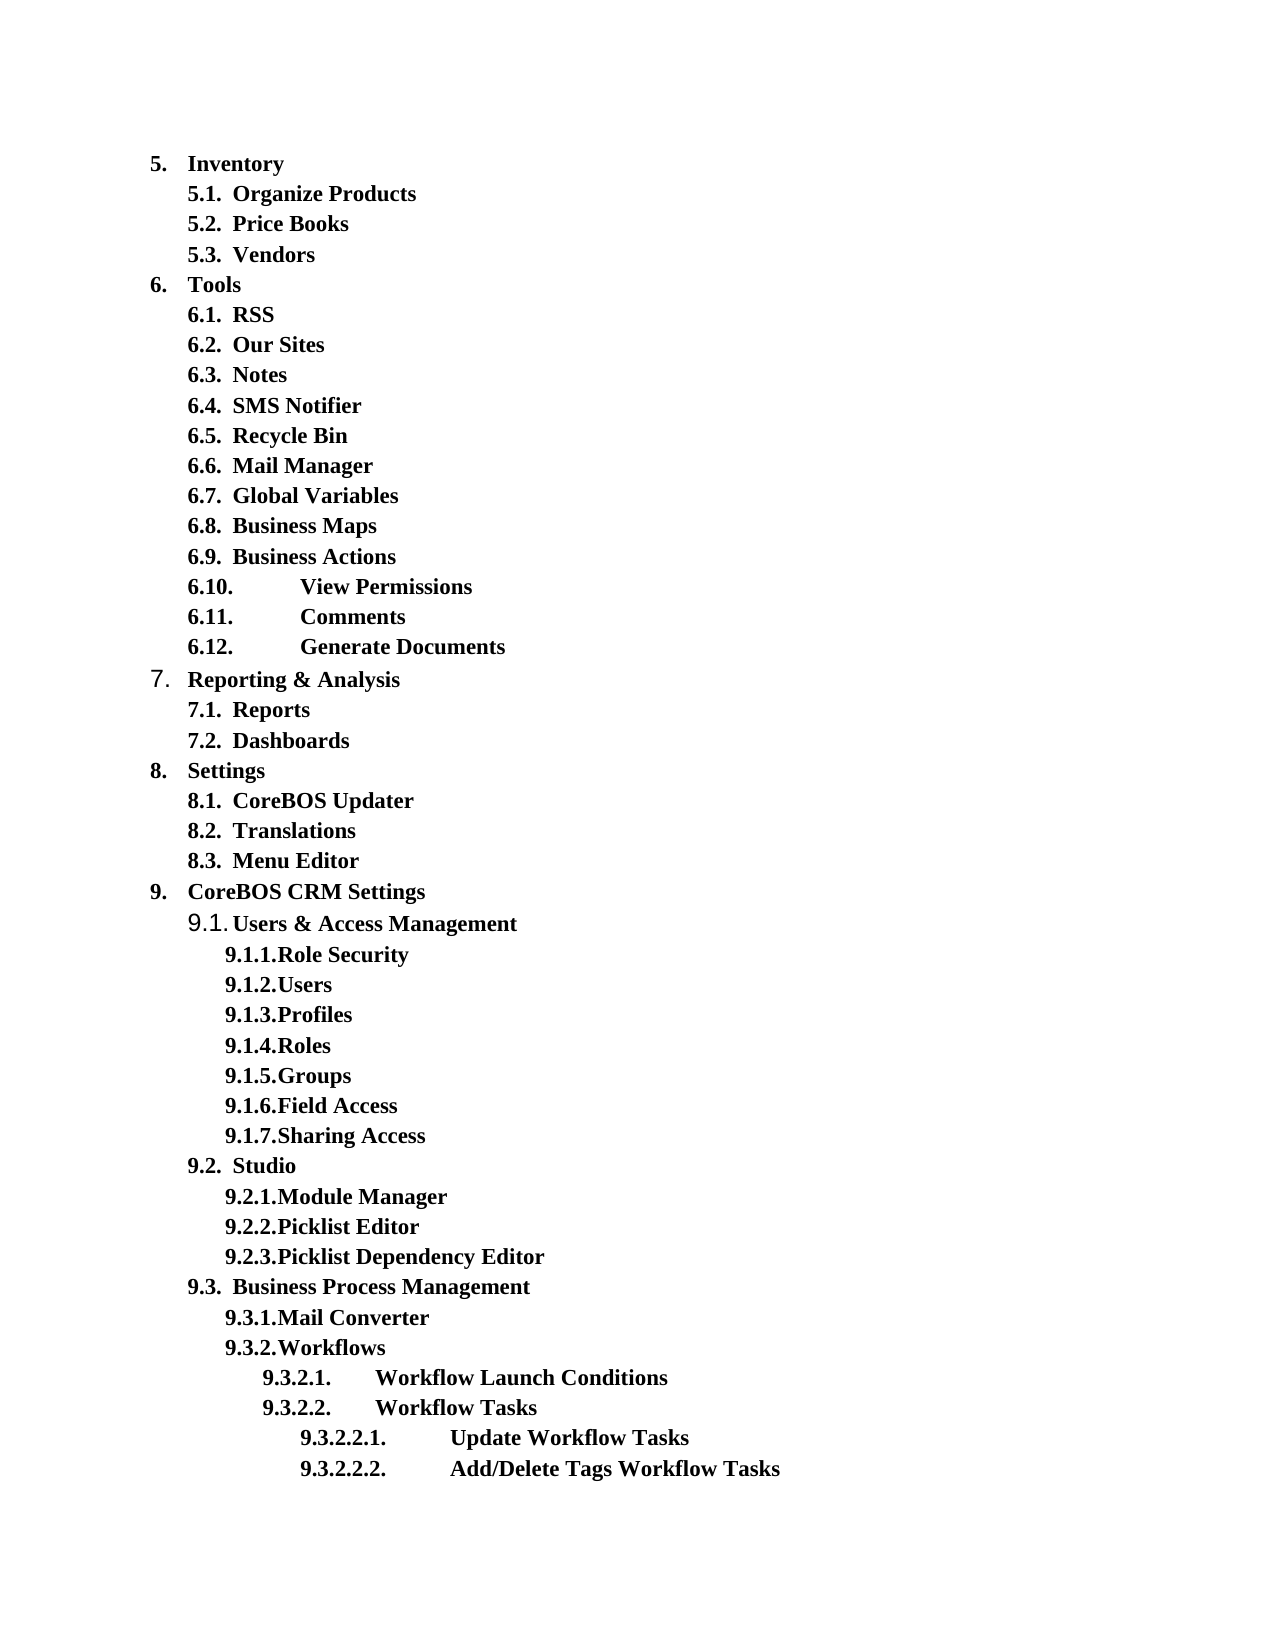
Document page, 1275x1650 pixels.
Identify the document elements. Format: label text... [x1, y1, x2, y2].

list Global Variables [187, 482, 1125, 509]
list Notes [187, 361, 1125, 388]
list Workflows [225, 1334, 1125, 1360]
list Business Maps [187, 512, 1125, 539]
list Users [225, 971, 1125, 998]
list Settings [150, 757, 1125, 783]
list Mail Converter [225, 1303, 1125, 1330]
list Picklist Dependency Editor [225, 1243, 1125, 1269]
list Module Manager [225, 1183, 1125, 1209]
list Sharing Access [225, 1122, 1125, 1149]
list Menu Editor [187, 848, 1125, 874]
list Reporting & Analysis [150, 663, 1125, 692]
list Picklist Editor [225, 1213, 1125, 1239]
list Reports [187, 697, 1125, 723]
list Users & Access Management [187, 908, 1125, 937]
list Update Workflow Tasks [300, 1424, 1125, 1451]
list Business Process Management [187, 1273, 1125, 1300]
list SMS Notifier [187, 392, 1125, 418]
list CoreBOS CRM Settings [150, 878, 1125, 904]
list Workflow Tasks [262, 1394, 1125, 1421]
list Inventory [150, 150, 1125, 176]
list Tools [150, 271, 1125, 297]
list Mail Manager [187, 452, 1125, 478]
list CoreBOS Updater [187, 787, 1125, 813]
list Vendors [187, 241, 1125, 267]
list Organize Products [187, 180, 1125, 207]
list Workflow Launch Conditions [262, 1364, 1125, 1390]
list Dashboards [187, 727, 1125, 753]
list Our Sites [187, 331, 1125, 358]
list RSS [187, 301, 1125, 327]
list Price Books [187, 210, 1125, 237]
list Groups [225, 1062, 1125, 1088]
list Generate Documents [187, 633, 1125, 660]
list Add/Delete Tags Workflow Tasks [300, 1454, 1125, 1481]
list View Permissions [187, 573, 1125, 599]
list Translations [187, 817, 1125, 844]
list Field Access [225, 1092, 1125, 1118]
list Studio [187, 1152, 1125, 1179]
list Role Security [225, 941, 1125, 967]
list Business Actions [187, 543, 1125, 569]
list Recycle Bin [187, 422, 1125, 448]
list Comments [187, 603, 1125, 629]
list Profiles [225, 1001, 1125, 1028]
list Roles [225, 1032, 1125, 1058]
